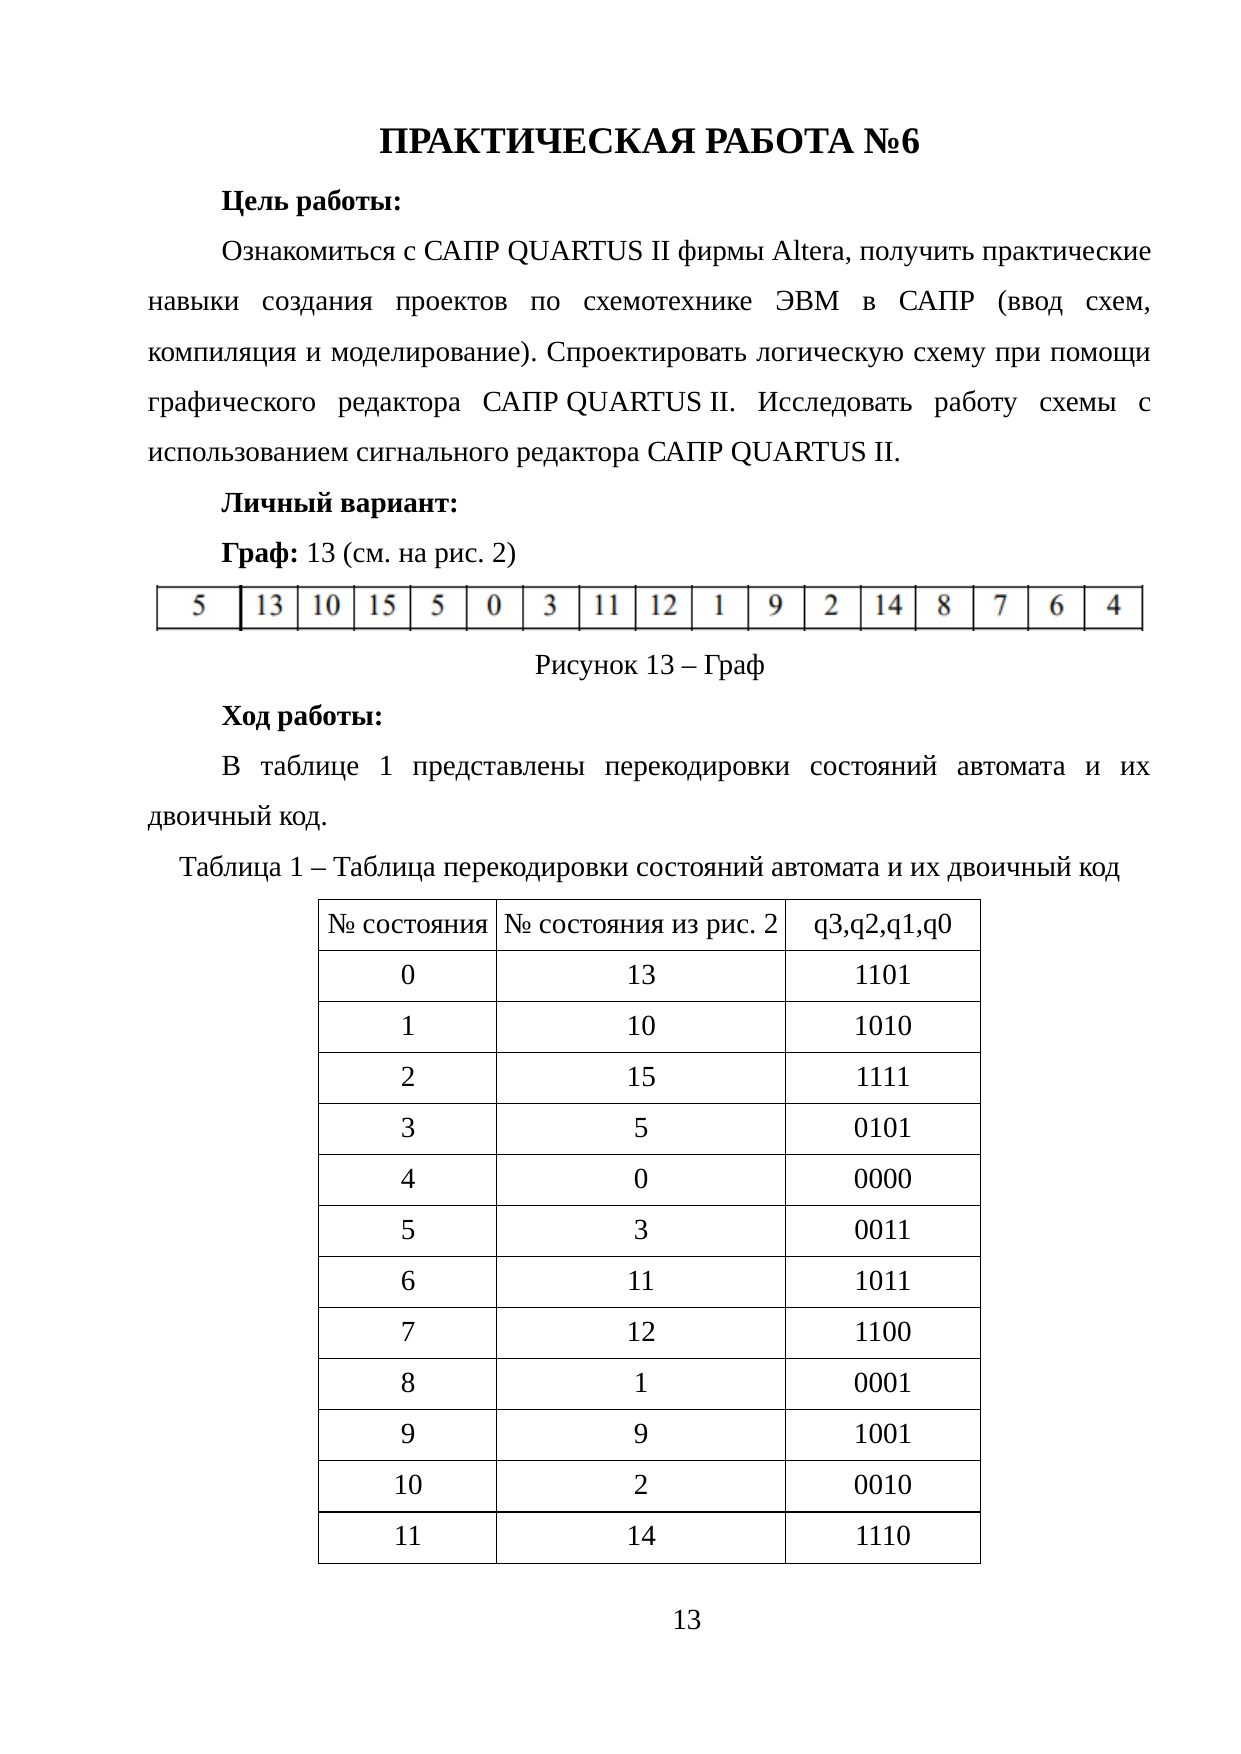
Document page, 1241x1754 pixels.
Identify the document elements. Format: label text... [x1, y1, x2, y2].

text Рисунок 13 – Граф [155, 631, 1144, 681]
text Ознакомиться с САПР QUARTUS II фирмы Altera, получить практические навыки создания проектов по схемотехнике ЭВМ в САПР (ввод схем, компиляция и моделирование). Спроектировать логическую схему при помощи графического редактора САПР QUARTUS II. Исследовать работу схемы с использованием сигнального редактора САПР QUARTUS II. [148, 233, 1152, 468]
table_cell 15 [497, 1053, 785, 1103]
picture [155, 585, 1145, 631]
text Ход работы: [148, 698, 1152, 731]
table_cell 5 [497, 1104, 785, 1154]
table_cell 2 [319, 1053, 496, 1103]
table_cell 1010 [786, 1002, 980, 1052]
table_cell 3 [319, 1104, 496, 1154]
table_cell 0 [497, 1155, 785, 1205]
table_cell 1110 [786, 1513, 980, 1562]
table_cell 3 [497, 1206, 785, 1256]
text Личный вариант: [148, 485, 1152, 518]
table_cell 1 [497, 1359, 785, 1409]
text Граф: 13 (см. на рис. 2) [148, 535, 1152, 568]
table_cell 1101 [786, 951, 980, 1001]
text Цель работы: [148, 183, 1152, 216]
table_cell 0011 [786, 1206, 980, 1256]
table_cell 2 [497, 1461, 785, 1511]
table_cell 0000 [786, 1155, 980, 1205]
table_cell 1011 [786, 1257, 980, 1307]
table_cell 0101 [786, 1104, 980, 1154]
text В таблице 1 представлены перекодировки состояний автомата и их двоичный код. [148, 748, 1152, 832]
table_cell 6 [319, 1257, 496, 1307]
table_cell 0010 [786, 1461, 980, 1511]
text Таблица 1 – Таблица перекодировки состояний автомата и их двоичный код [148, 849, 1152, 882]
table_cell 1 [319, 1002, 496, 1052]
table_header № состояния из рис. 2 [497, 900, 785, 950]
table_cell 7 [319, 1308, 496, 1358]
table_cell 4 [319, 1155, 496, 1205]
table_cell 1100 [786, 1308, 980, 1358]
table_cell 1111 [786, 1053, 980, 1103]
table_cell 11 [497, 1257, 785, 1307]
table_cell 10 [497, 1002, 785, 1052]
table_cell 1001 [786, 1410, 980, 1460]
table_cell 10 [319, 1461, 496, 1511]
table_cell 14 [497, 1513, 785, 1562]
table_cell 11 [319, 1513, 496, 1562]
table_cell 0 [319, 951, 496, 1001]
table_header q3,q2,q1,q0 [786, 900, 980, 950]
table_cell 12 [497, 1308, 785, 1358]
subtitle ПРАКТИЧЕСКАЯ РАБОТА №6 [148, 118, 1152, 161]
table_cell 8 [319, 1359, 496, 1409]
table_cell 0001 [786, 1359, 980, 1409]
table_header № состояния [319, 900, 496, 950]
table_cell 5 [319, 1206, 496, 1256]
table_cell 9 [319, 1410, 496, 1460]
table_cell 13 [497, 951, 785, 1001]
table_cell 9 [497, 1410, 785, 1460]
